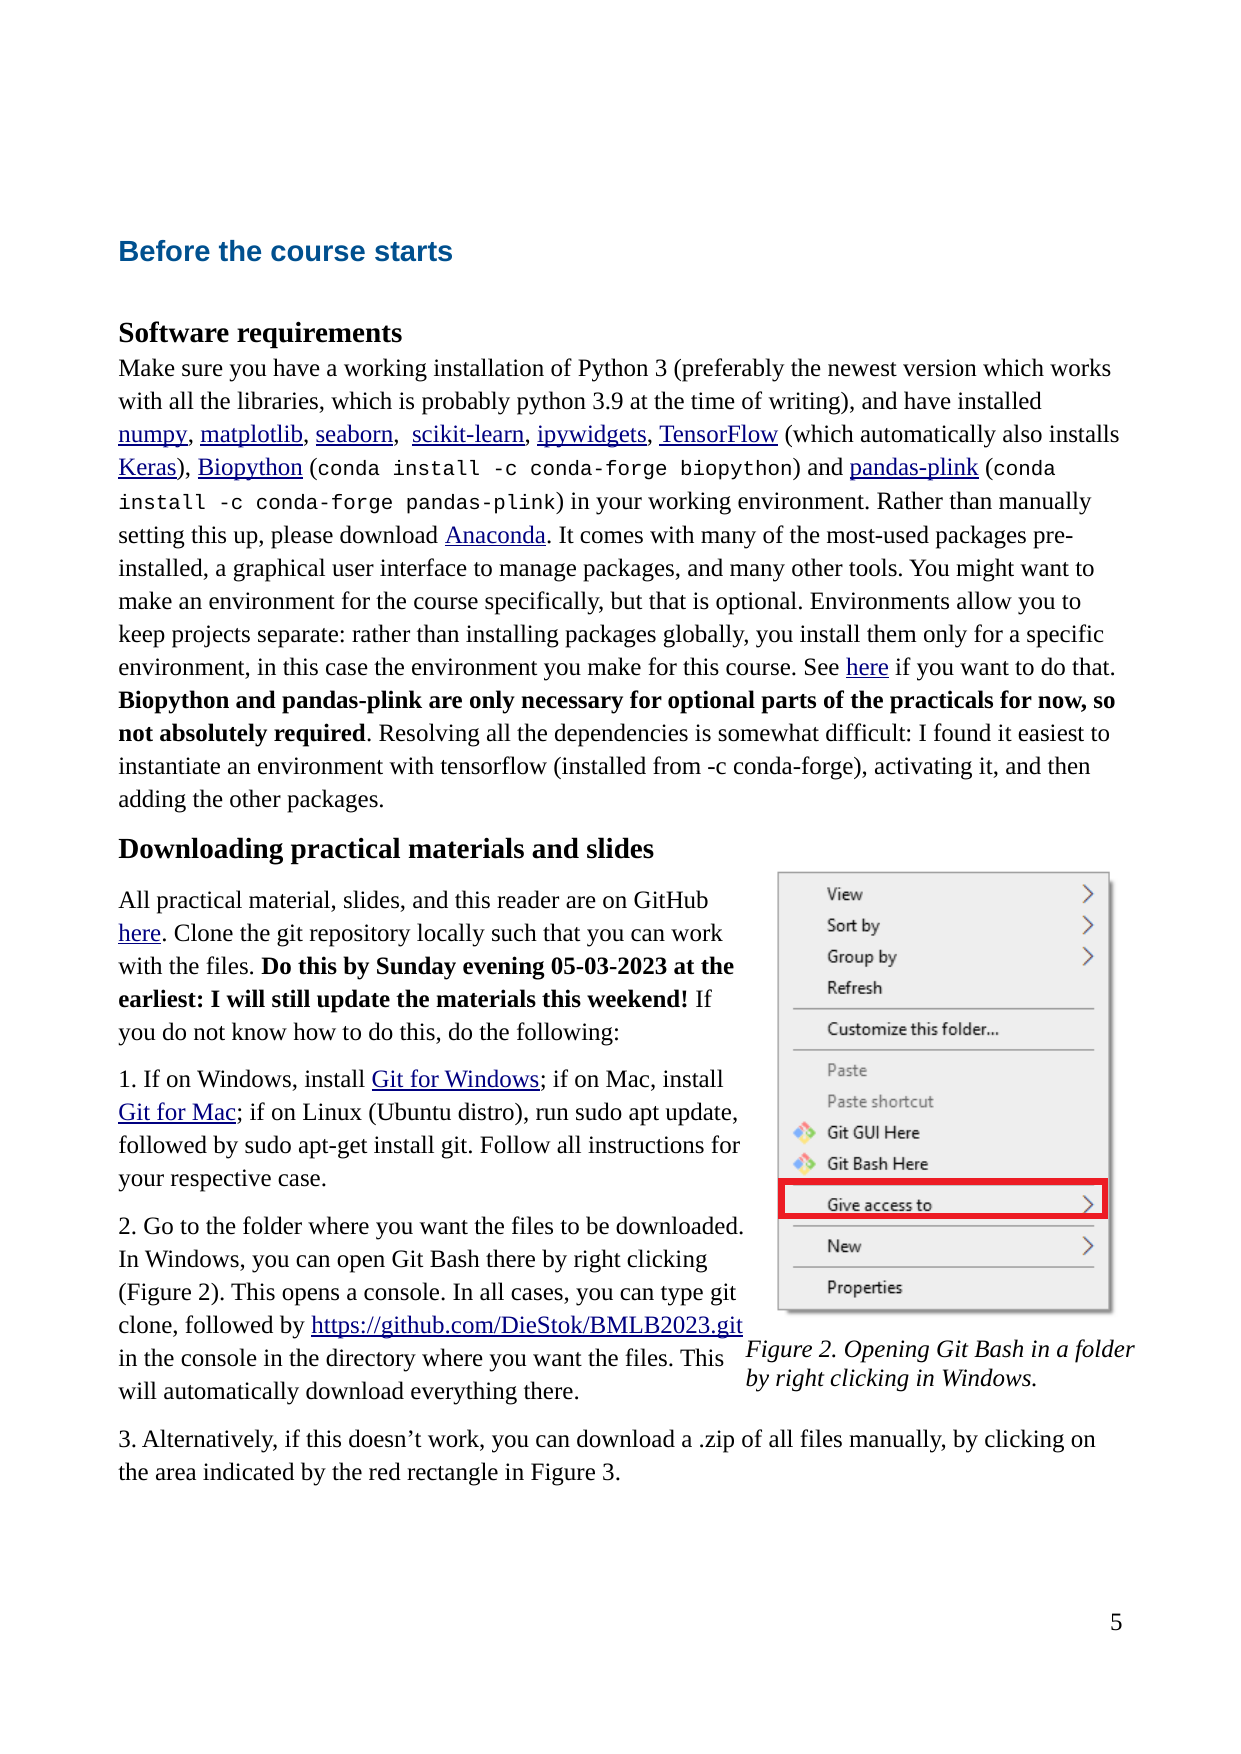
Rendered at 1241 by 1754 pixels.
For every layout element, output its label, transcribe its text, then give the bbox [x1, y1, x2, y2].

picture [745, 845, 1147, 1329]
subtitle Before the course starts [118, 234, 1122, 268]
subtitle 1. If on Windows, install Git for Windows; if on Mac, install Git for Mac; if on Linux (Ubuntu distro), run sudo apt update, followed by sudo apt-get install git. Follow all instructions for your respective case. [118, 1064, 745, 1192]
subtitle All practical material, slides, and this reader are on GitHub here. Clone the git repository locally such that you can work with the files. Do this by Sunday evening 05-03-2023 at the earliest: I will still update the materials this weekend! If you do not know how to do this, do the following: [118, 885, 745, 1046]
subtitle Downloading practical materials and slides [118, 832, 1147, 865]
subtitle 2. Go to the folder where you want the files to be downloaded. In Windows, you can open Git Bash there by right clicking (Figure 2). This opens a console. In all cases, you can type git clone, followed by https://github.com/DieStok/BMLB2023.git in the console in the directory where you want the files. This will automatically download everything there. [118, 1211, 1122, 1405]
text Software requirements Make sure you have a working installation of Python 3 (preferably the newest version which works with all the libraries, which is probably python 3.9 at the time of writing), and have installed numpy, matplotlib, seaborn, scikit-learn, ipywidgets, TensorFlow (which automatically also installs Keras), Biopython (conda install -c conda-forge biopython) and pandas-plink (conda install -c conda-forge pandas-plink) in your working environment. Rather than manually setting this up, please download Anaconda. It comes with many of the most-used packages pre-installed, a graphical user interface to manage packages, and many other tools. You might want to make an environment for the course specifically, but that is optional. Environments allow you to keep projects separate: rather than installing packages globally, you install them only for a specific environment, in this case the environment you make for this course. See here if you want to do that. Biopython and pandas-plink are only necessary for optional parts of the practicals for now, so not absolutely required. Resolving all the dependencies is somewhat difficult: I found it easiest to instantiate an environment with tensorflow (installed from -c conda-forge), activating it, and then adding the other packages. [118, 315, 1122, 813]
subtitle 3. Alternatively, if this doesn’t work, you can download a .zip of all files manually, by clicking on the area indicated by the red rectangle in Figure 3. [118, 1424, 1122, 1486]
text Figure 2. Opening Git Bash in a folder by right clicking in Windows. [745, 1329, 1147, 1392]
